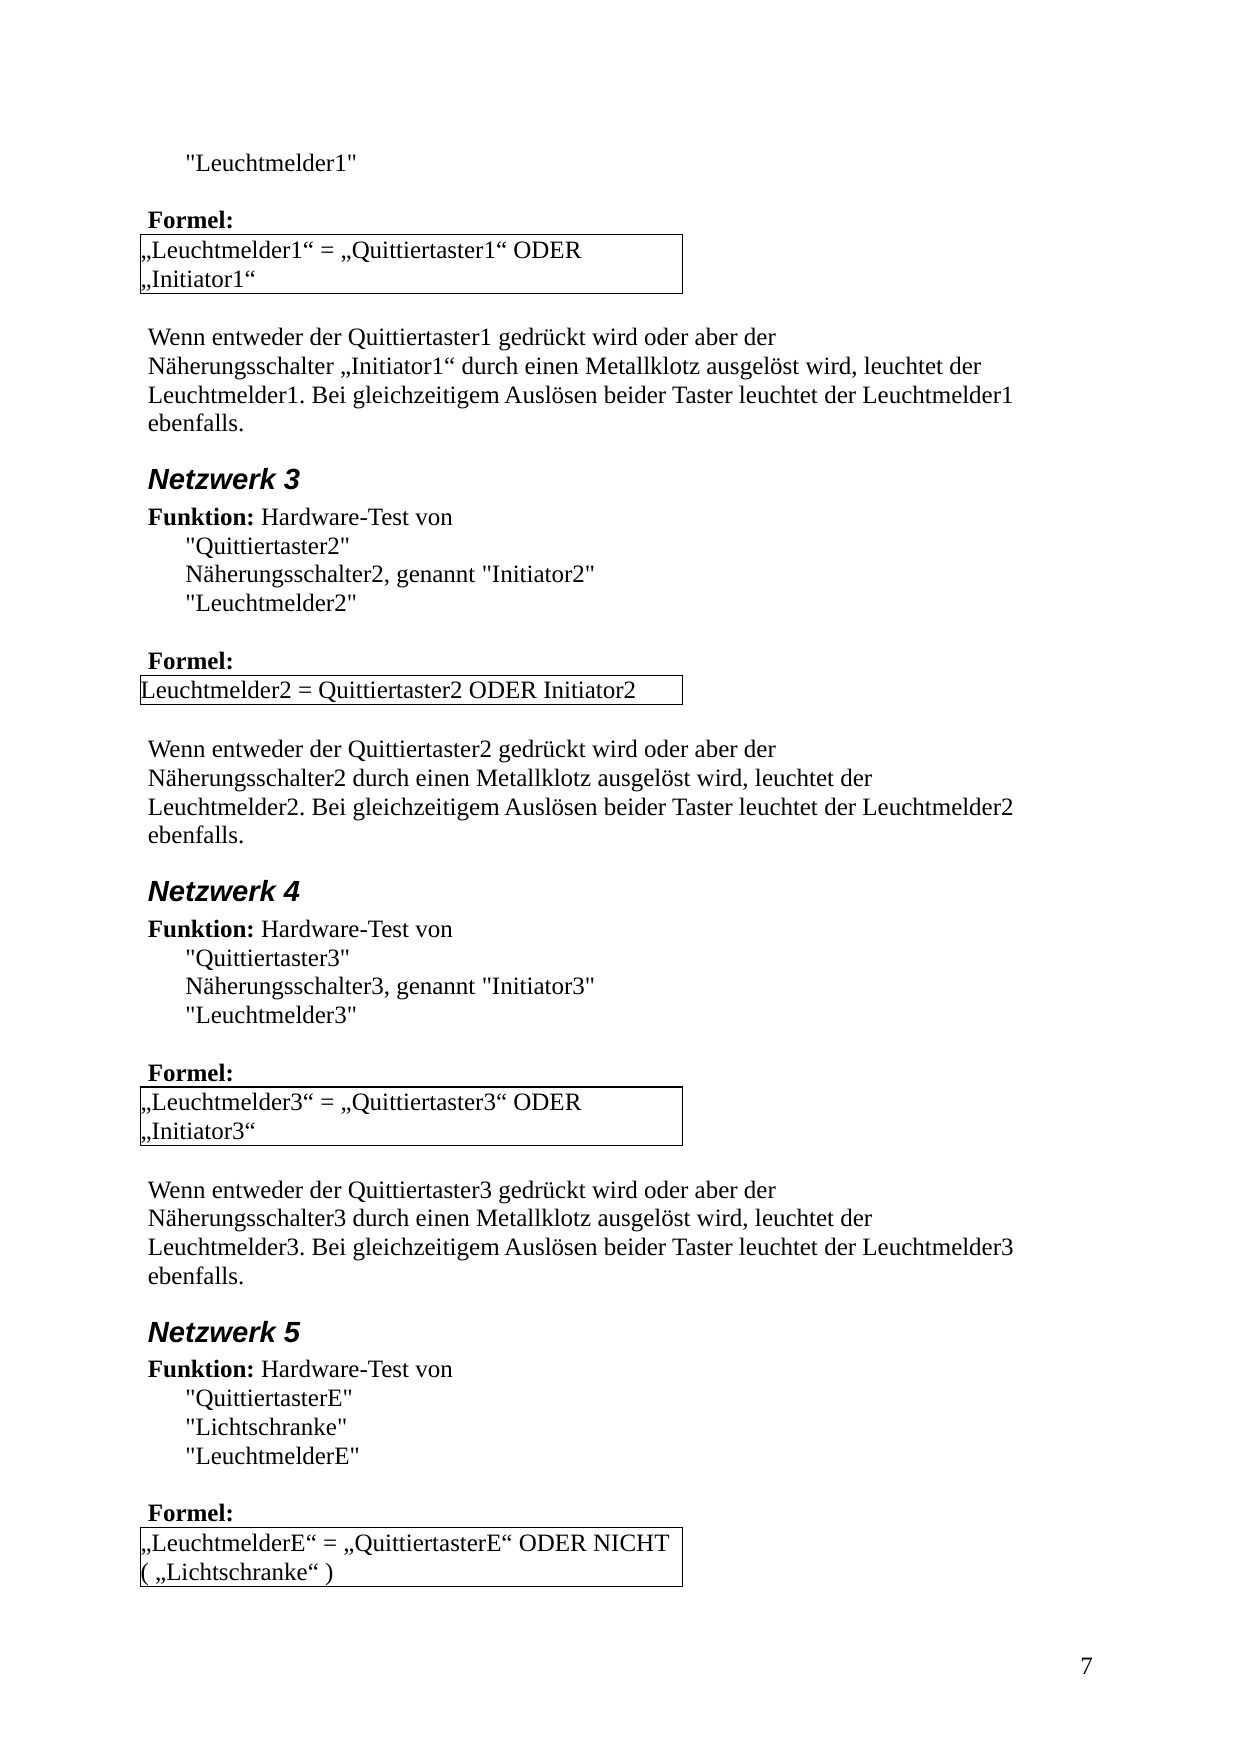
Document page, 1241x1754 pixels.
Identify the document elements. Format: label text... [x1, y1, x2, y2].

list Näherungsschalter2, genannt "Initiator2" [148, 559, 1093, 588]
list "Quittiertaster2" [148, 531, 1093, 559]
table_header Leuchtmelder2 = Quittiertaster2 ODER Initiator2 [141, 676, 682, 704]
text Formel: [148, 205, 1093, 234]
text Leuchtmelder1. Bei gleichzeitigem Auslösen beider Taster leuchtet der Leuchtmelder1 ebenfalls. [148, 380, 1093, 437]
text Wenn entweder der Quittiertaster3 gedrückt wird oder aber der [148, 1175, 1093, 1203]
list "LeuchtmelderE" [148, 1441, 1093, 1469]
text Leuchtmelder3. Bei gleichzeitigem Auslösen beider Taster leuchtet der Leuchtmelder3 ebenfalls. [148, 1232, 1093, 1290]
subtitle Netzwerk 3 [148, 462, 1093, 496]
table_header „LeuchtmelderE“ = „QuittiertasterE“ ODER NICHT ( „Lichtschranke“ ) [141, 1528, 682, 1586]
text Näherungsschalter2 durch einen Metallklotz ausgelöst wird, leuchtet der [148, 763, 1093, 792]
list "Leuchtmelder3" [148, 1000, 1093, 1029]
text Funktion: Hardware-Test von [148, 1354, 1093, 1383]
list "QuittiertasterE" [148, 1383, 1093, 1412]
subtitle Netzwerk 4 [148, 874, 1093, 908]
text Wenn entweder der Quittiertaster1 gedrückt wird oder aber der [148, 322, 1093, 351]
list "Lichtschranke" [148, 1412, 1093, 1441]
list Näherungsschalter3, genannt "Initiator3" [148, 971, 1093, 1000]
table_header „Leuchtmelder1“ = „Quittiertaster1“ ODER „Initiator1“ [141, 235, 682, 292]
text Funktion: Hardware-Test von [148, 914, 1093, 943]
list "Quittiertaster3" [148, 943, 1093, 971]
subtitle Netzwerk 5 [148, 1315, 1093, 1348]
text Näherungsschalter3 durch einen Metallklotz ausgelöst wird, leuchtet der [148, 1203, 1093, 1232]
table_header „Leuchtmelder3“ = „Quittiertaster3“ ODER „Initiator3“ [141, 1088, 682, 1145]
text Näherungsschalter „Initiator1“ durch einen Metallklotz ausgelöst wird, leuchtet der [148, 351, 1093, 380]
text Wenn entweder der Quittiertaster2 gedrückt wird oder aber der [148, 734, 1093, 763]
list "Leuchtmelder1" [148, 148, 1093, 176]
text Formel: [148, 646, 1093, 674]
list "Leuchtmelder2" [148, 588, 1093, 617]
text Leuchtmelder2. Bei gleichzeitigem Auslösen beider Taster leuchtet der Leuchtmelder2 ebenfalls. [148, 792, 1093, 849]
subtitle Funktion: Hardware-Test von [148, 502, 1093, 531]
text Formel: [148, 1058, 1093, 1086]
text Formel: [148, 1498, 1093, 1527]
